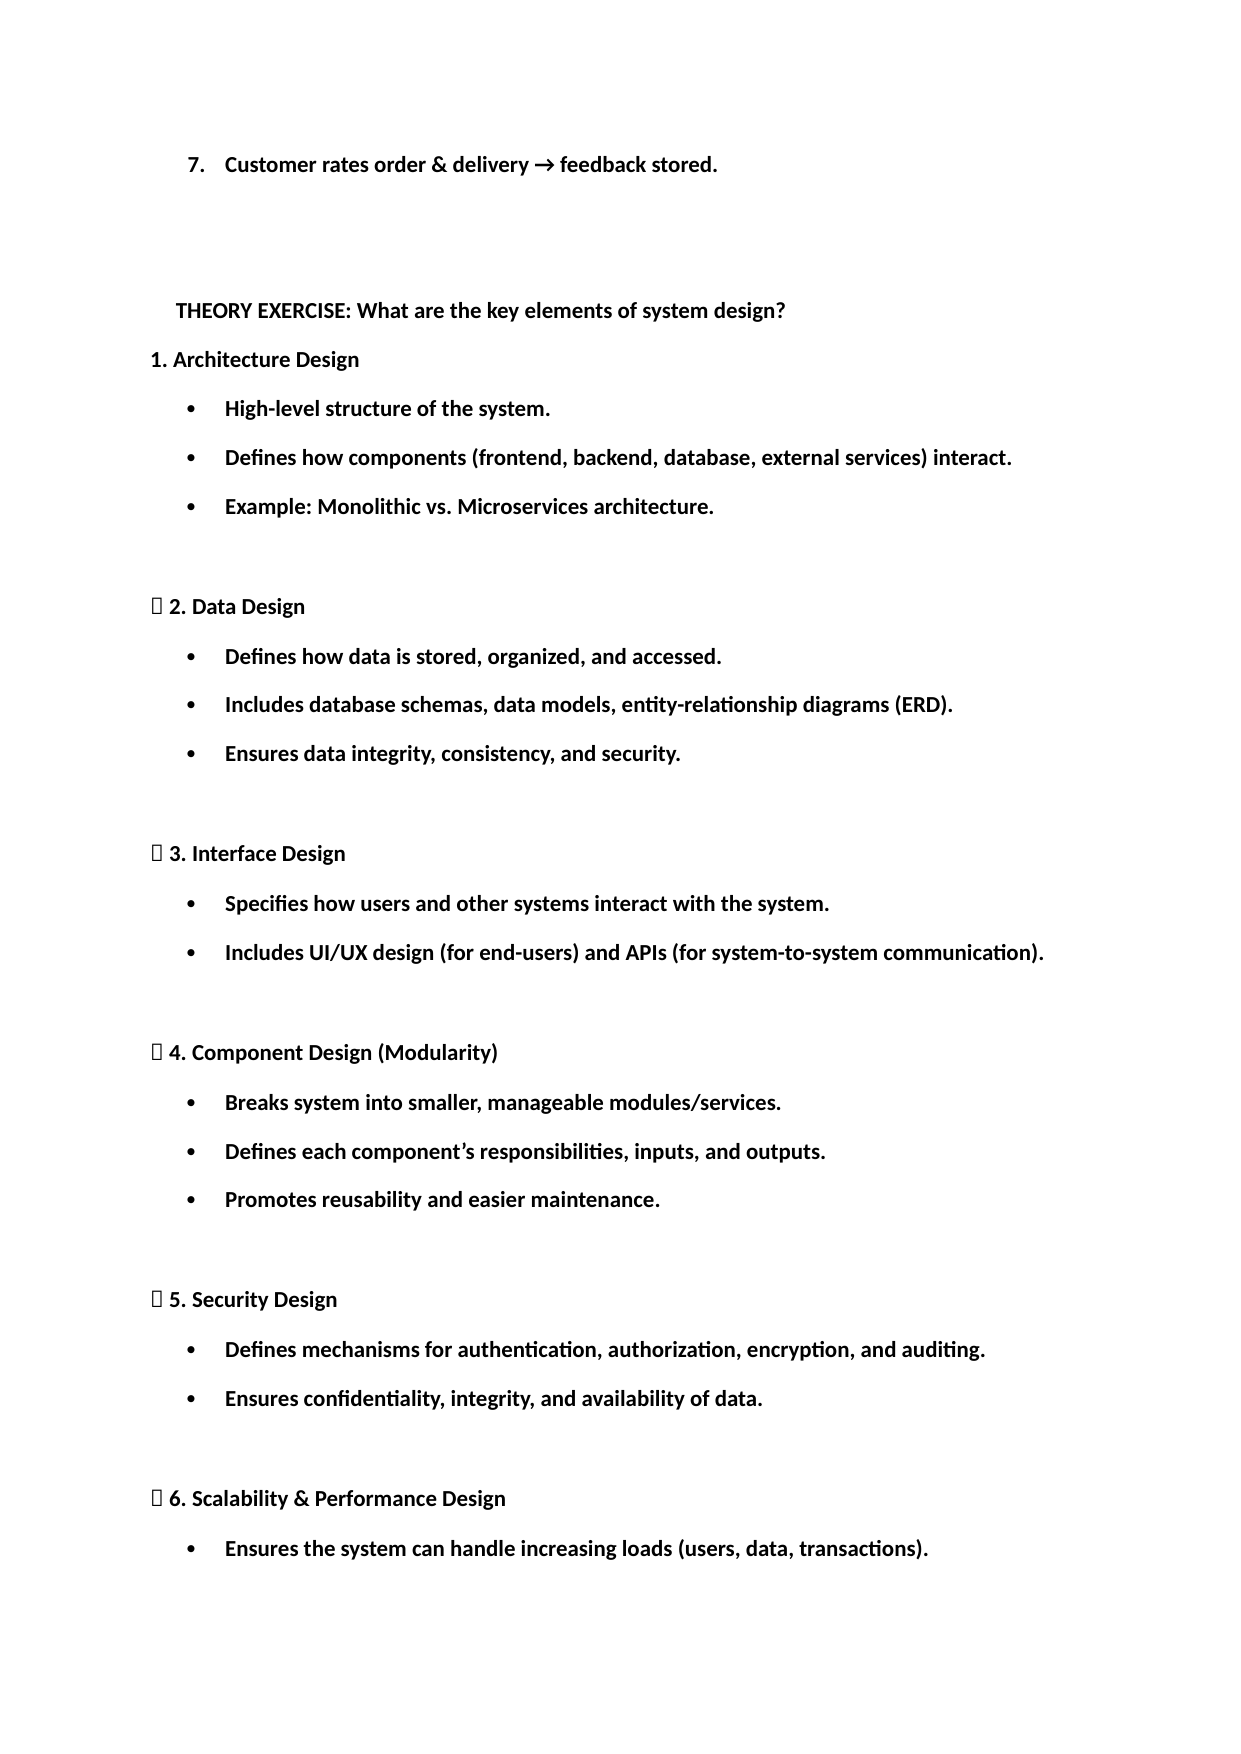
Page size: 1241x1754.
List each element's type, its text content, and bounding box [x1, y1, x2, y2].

list Defines mechanisms for authentication, authorization, encryption, and auditing. [187, 1335, 1090, 1363]
list Defines how data is stored, organized, and accessed. [187, 642, 1090, 670]
list Promotes reusability and easier maintenance. [187, 1186, 1090, 1214]
text 🔑 6. Scalability & Performance Design [150, 1482, 1090, 1513]
list Specifies how users and other systems interact with the system. [187, 889, 1090, 917]
list Defines each component’s responsibilities, inputs, and outputs. [187, 1137, 1090, 1165]
list Includes UI/UX design (for end-users) and APIs (for system-to-system communication). [187, 938, 1090, 966]
text 1. Architecture Design [150, 345, 1090, 373]
list High-level structure of the system. [187, 394, 1090, 422]
text 🔑 5. Security Design [150, 1283, 1090, 1314]
text 🔑 3. Interface Design [150, 837, 1090, 868]
list Ensures confidentiality, integrity, and availability of data. [187, 1384, 1090, 1412]
text 🔑 4. Component Design (Modularity) [150, 1036, 1090, 1067]
list Defines how components (frontend, backend, database, external services) interact. [187, 443, 1090, 471]
list Includes database schemas, data models, entity-relationship diagrams (ERD). [187, 691, 1090, 719]
list Ensures data integrity, consistency, and security. [187, 739, 1090, 767]
list Breaks system into smaller, manageable modules/services. [187, 1088, 1090, 1116]
list Customer rates order & delivery → feedback stored. [187, 150, 1090, 178]
text THEORY EXERCISE: What are the key elements of system design? [150, 297, 1090, 324]
text 🔑 2. Data Design [150, 590, 1090, 621]
list Example: Monolithic vs. Microservices architecture. [187, 492, 1090, 520]
list Ensures the system can handle increasing loads (users, data, transactions). [187, 1534, 1090, 1562]
